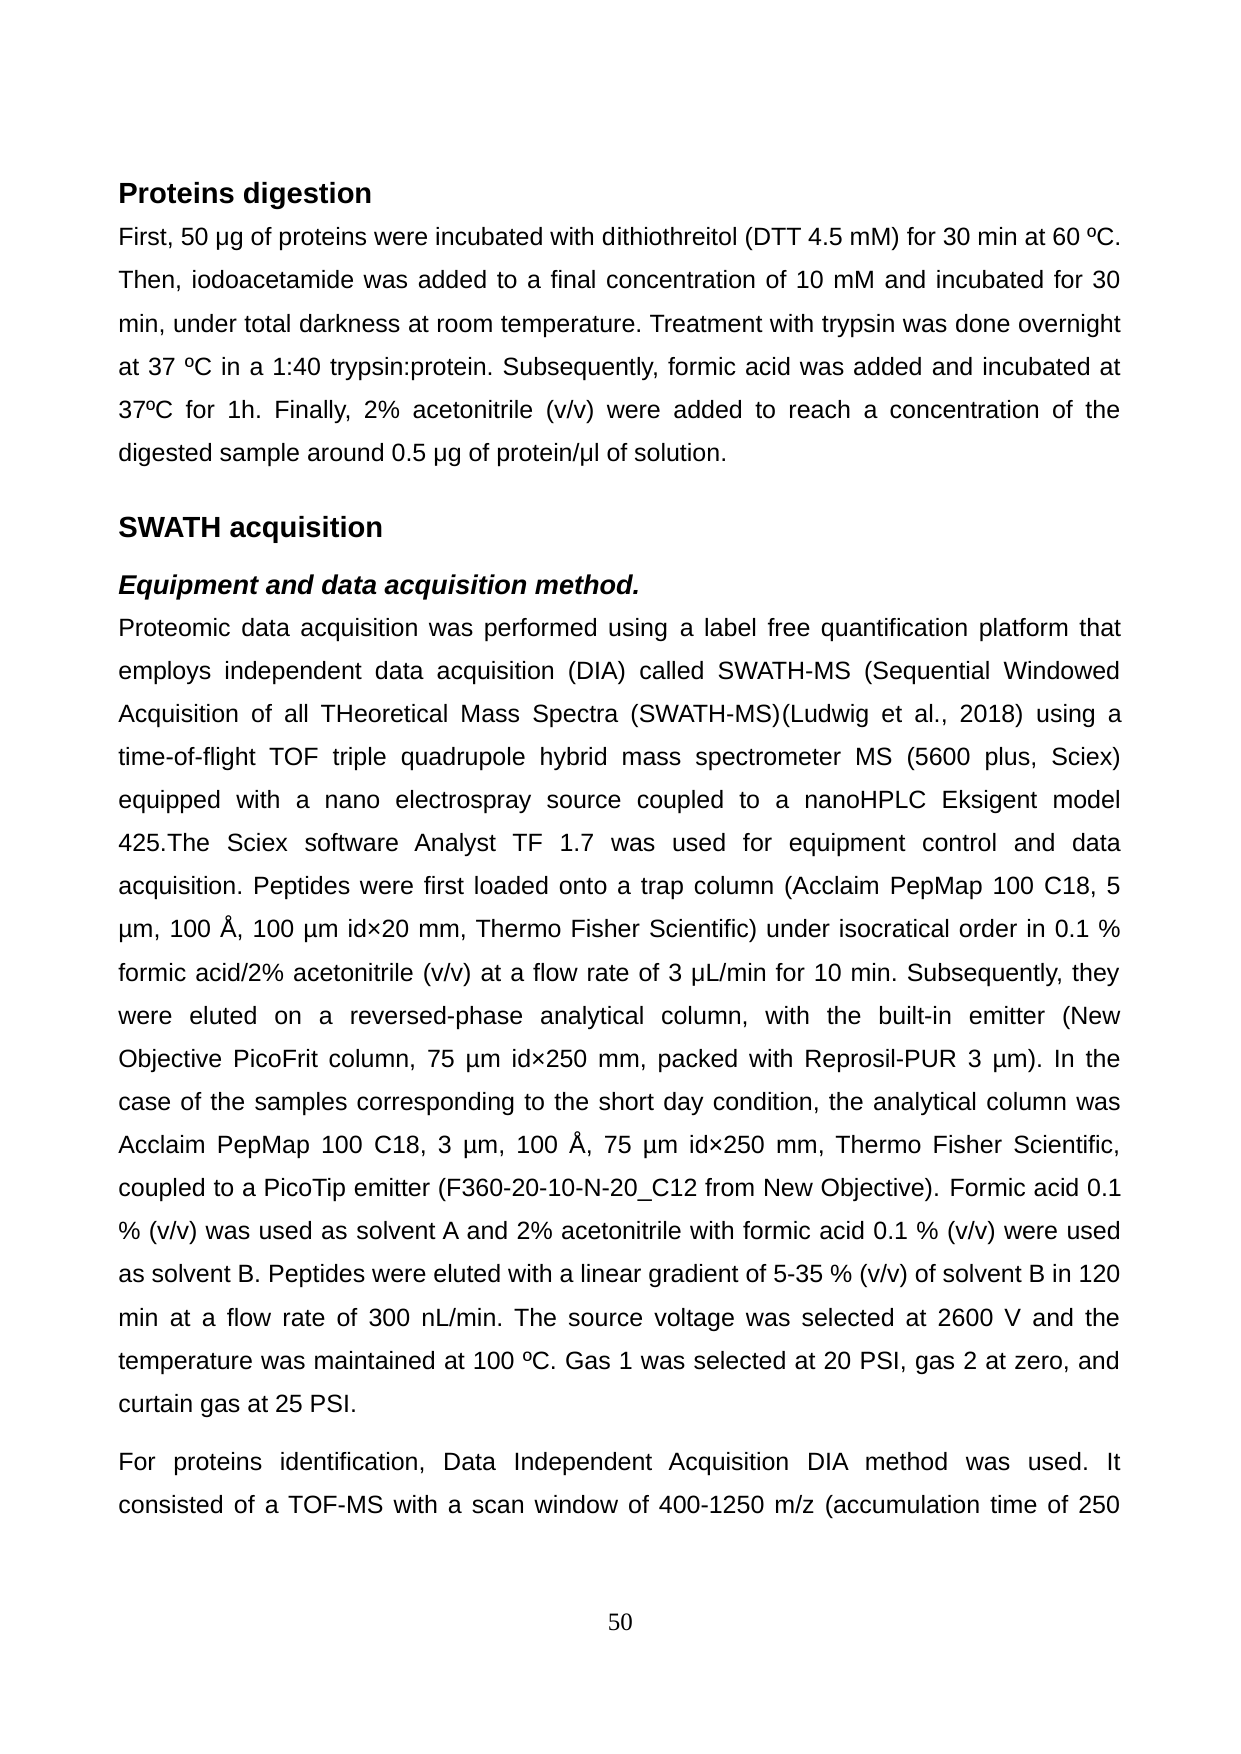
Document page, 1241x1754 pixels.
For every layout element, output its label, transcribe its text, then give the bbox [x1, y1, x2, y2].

text For proteins identification, Data Independent Acquisition DIA method was used. It consisted of a TOF-MS with a scan window of 400-1250 m/z (accumulation time of 250 [118, 1447, 1122, 1518]
subtitle Proteins digestion [118, 176, 1122, 210]
subtitle SWATH acquisition [118, 510, 1122, 544]
subtitle Equipment and data acquisition method. [118, 569, 1122, 600]
text Proteomic data acquisition was performed using a label free quantification platform that employs independent data acquisition (DIA) called SWATH-MS (Sequential Windowed Acquisition of all THeoretical Mass Spectra (SWATH-MS)(Ludwig et al., 2018)⁠ using a time-of-flight TOF triple quadrupole hybrid mass spectrometer MS (5600 plus, Sciex) equipped with a nano electrospray source coupled to a nanoHPLC Eksigent model 425.The Sciex software Analyst TF 1.7 was used for equipment control and data acquisition. Peptides were first loaded onto a trap column (Acclaim PepMap 100 C18, 5 µm, 100 Å, 100 µm id×20 mm, Thermo Fisher Scientific) under isocratical order in 0.1 % formic acid/2% acetonitrile (v/v) at a flow rate of 3 μL/min for 10 min. Subsequently, they were eluted on a reversed-phase analytical column, with the built-in emitter (New Objective PicoFrit column, 75 µm id×250 mm, packed with Reprosil-PUR 3 µm). In the case of the samples corresponding to the short day condition, the analytical column was Acclaim PepMap 100 C18, 3 µm, 100 Å, 75 µm id×250 mm, Thermo Fisher Scientific, coupled to a PicoTip emitter (F360-20-10-N-20_C12 from New Objective). Formic acid 0.1 % (v/v) was used as solvent A and 2% acetonitrile with formic acid 0.1 % (v/v) were used as solvent B. Peptides were eluted with a linear gradient of 5-35 % (v/v) of solvent B in 120 min at a flow rate of 300 nL/min. The source voltage was selected at 2600 V and the temperature was maintained at 100 ºC. Gas 1 was selected at 20 PSI, gas 2 at zero, and curtain gas at 25 PSI. [118, 613, 1122, 1418]
text First, 50 μg of proteins were incubated with dithiothreitol (DTT 4.5 mM) for 30 min at 60 ºC. Then, iodoacetamide was added to a final concentration of 10 mM and incubated for 30 min, under total darkness at room temperature. Treatment with trypsin was done overnight at 37 ºC in a 1:40 trypsin:protein. Subsequently, formic acid was added and incubated at 37ºC for 1h. Finally, 2% acetonitrile (v/v) were added to reach a concentration of the digested sample around 0.5 μg of protein/μl of solution. [118, 222, 1122, 467]
